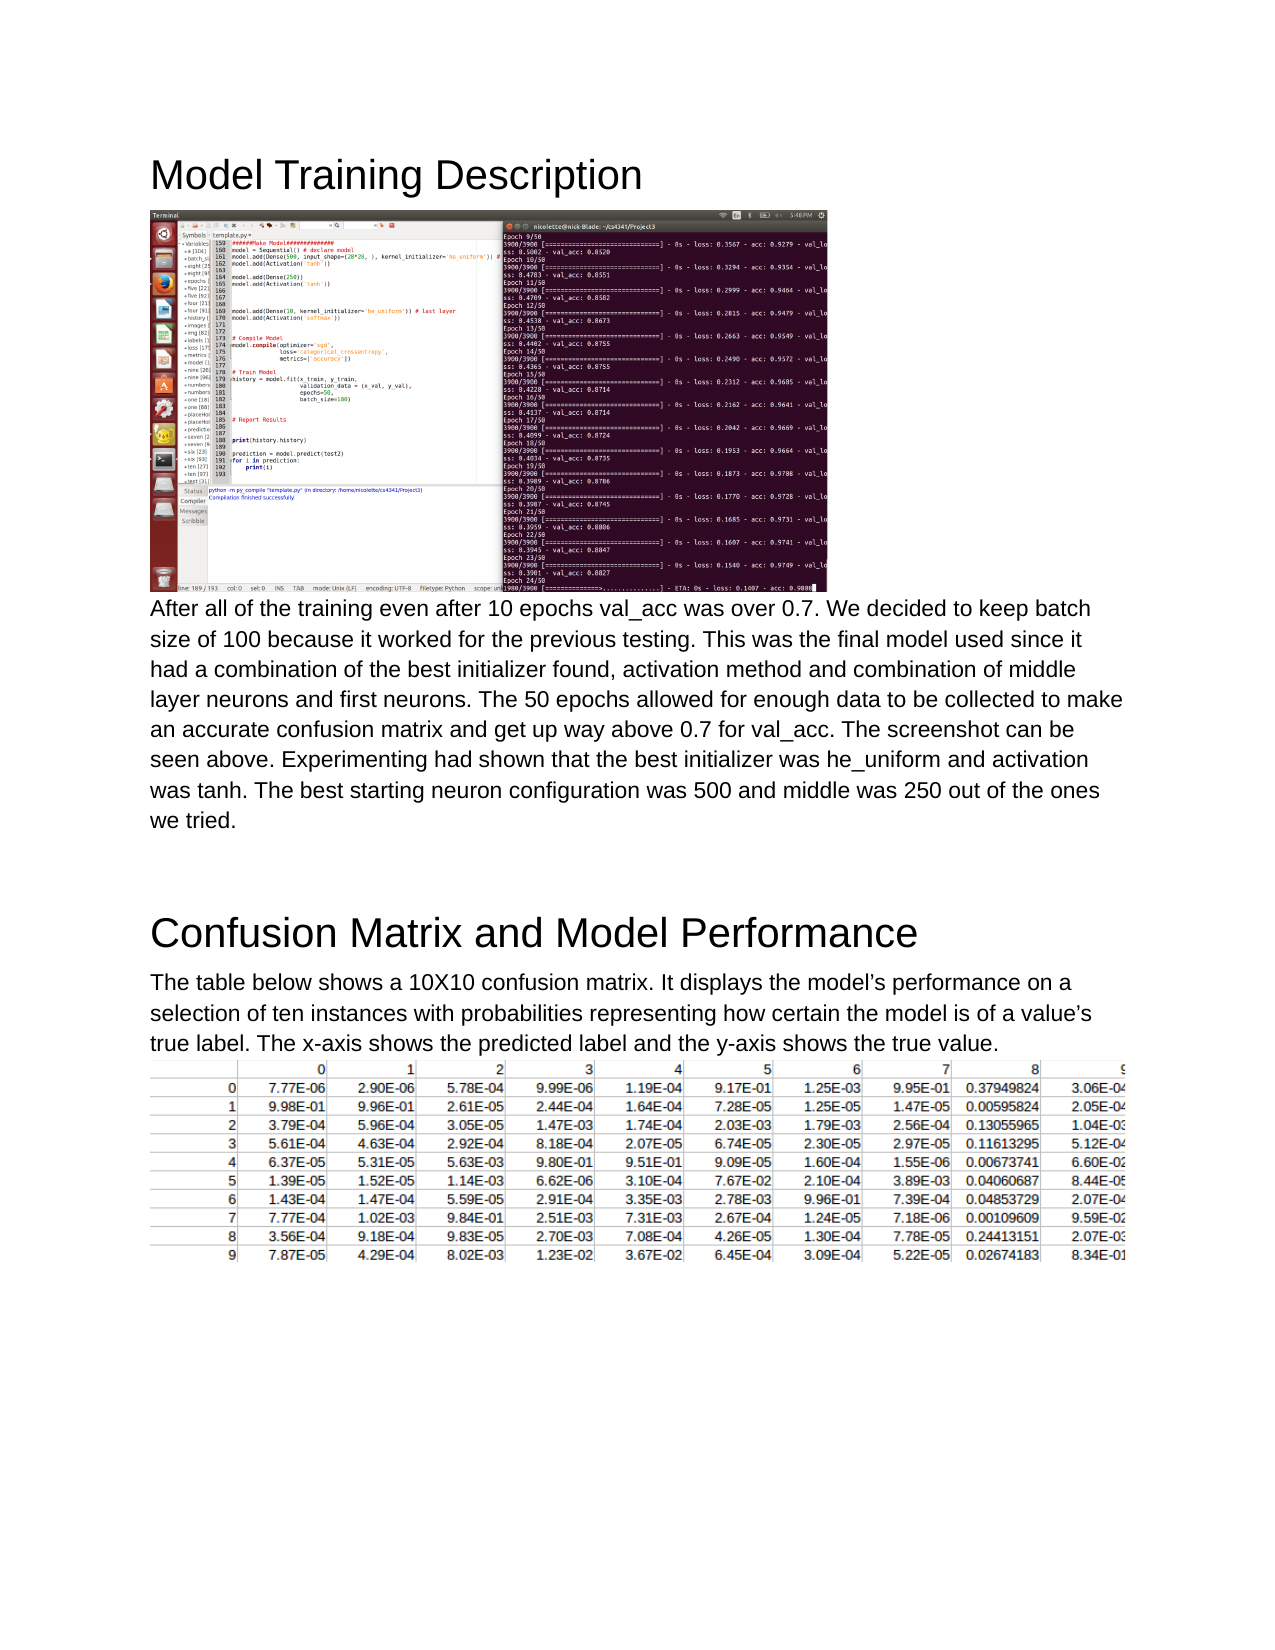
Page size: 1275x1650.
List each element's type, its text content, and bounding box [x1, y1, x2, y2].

picture [150, 1060, 1125, 1262]
text After all of the training even after 10 epochs val_acc was over 0.7. We decided to keep batch size of 100 because it worked for the previous testing. This was the final model used since it had a combination of the best initializer found, activation method and combination of middle layer neurons and first neurons. The 50 epochs allowed for enough data to be collected to make an accurate confusion matrix and get up way above 0.7 for val_acc. The screenshot can be seen above. Experimenting had shown that the best initializer was he_uniform and activation was tanh. The best starting neuron configuration was 500 and middle was 250 out of the ones we tried. [150, 595, 1125, 833]
text The table below shows a 10X10 confusion matrix. It displays the model’s performance on a selection of ten instances with probabilities representing how certain the model is of a value’s true label. The x-axis shows the predicted label and the y-axis shows the true value. [150, 969, 1125, 1056]
picture [150, 210, 828, 592]
subtitle Model Training Description [150, 150, 1125, 198]
subtitle Confusion Matrix and Model Performance [150, 909, 1125, 957]
